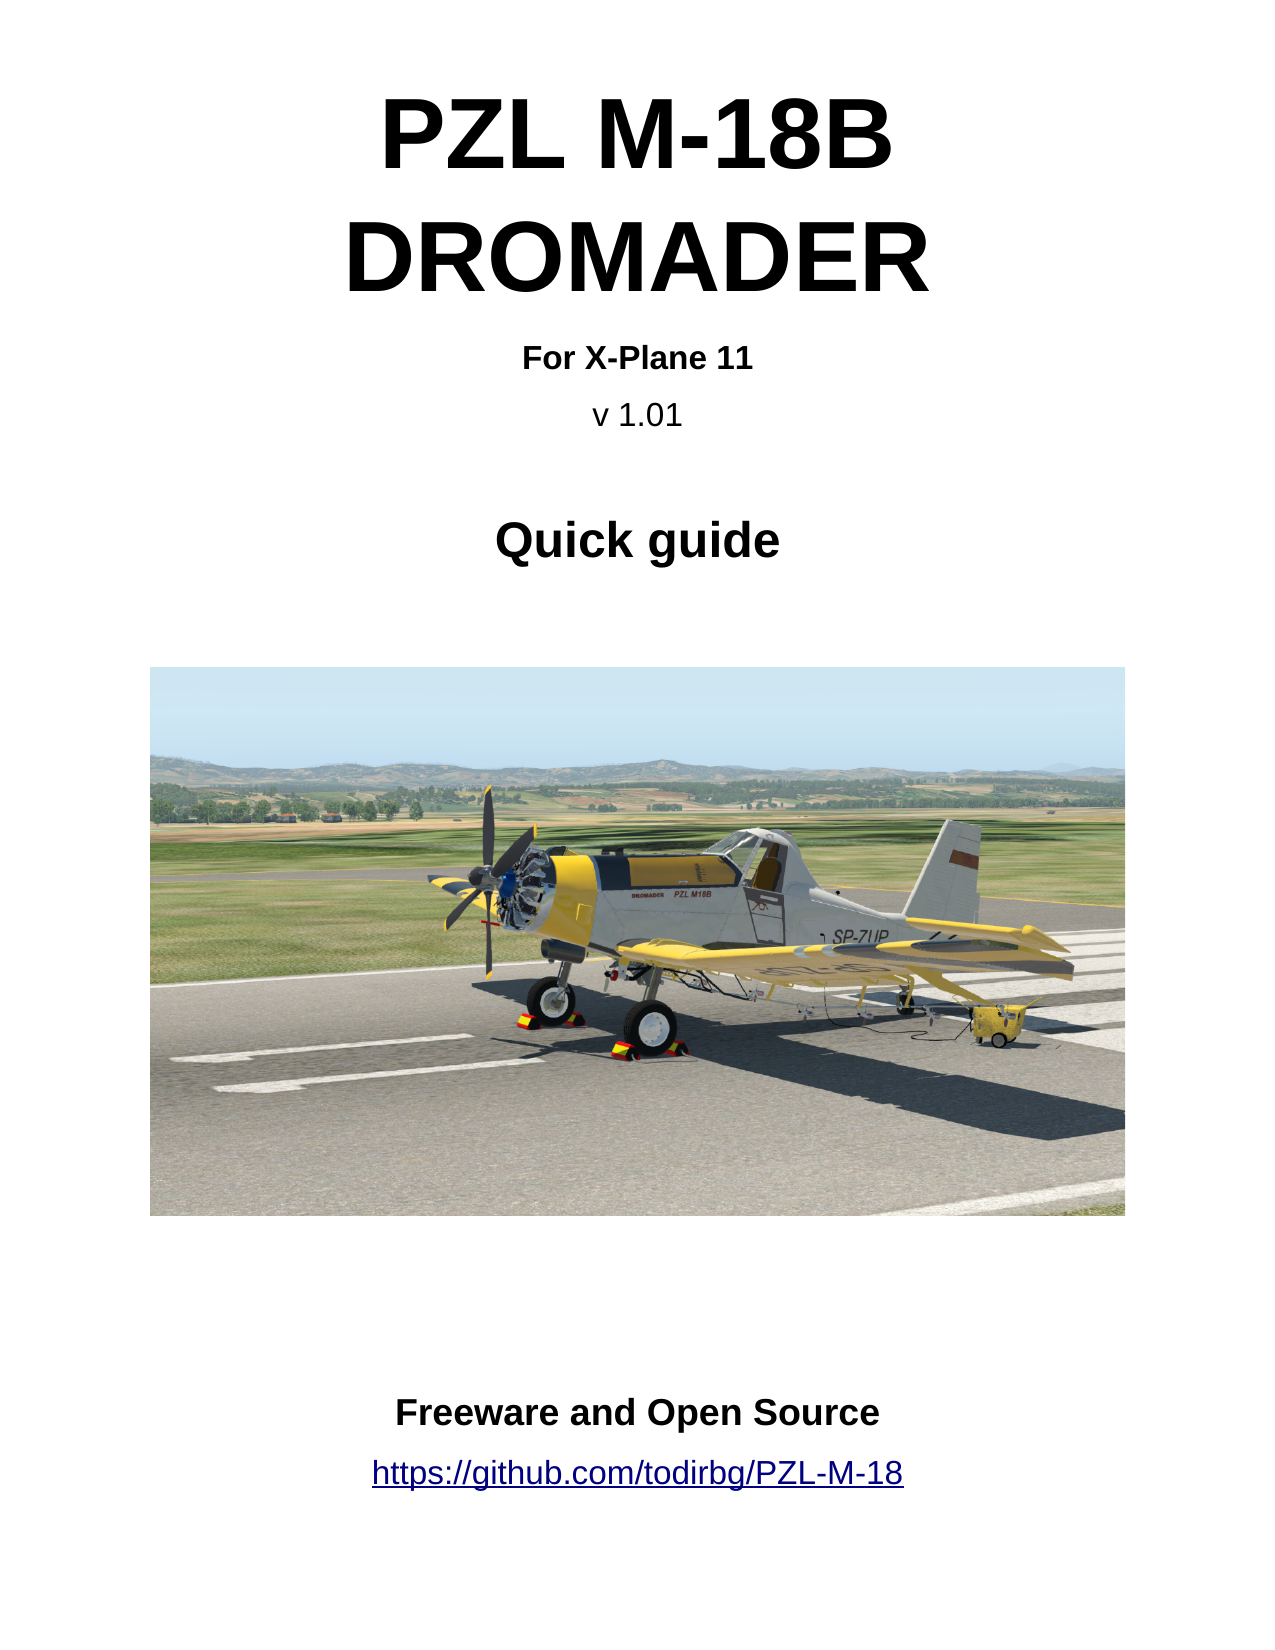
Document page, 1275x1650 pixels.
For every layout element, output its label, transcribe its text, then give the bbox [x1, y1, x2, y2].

text Freeware and Open Source [75, 1390, 1200, 1433]
text Quick guide [75, 511, 1200, 568]
text For X-Plane 11 [75, 338, 1200, 376]
text v 1.01 [75, 395, 1200, 434]
picture [150, 667, 1125, 1216]
text PZL M-18B DROMADER [75, 75, 1200, 313]
text https://github.com/todirbg/PZL-M-18 [75, 1453, 1200, 1491]
